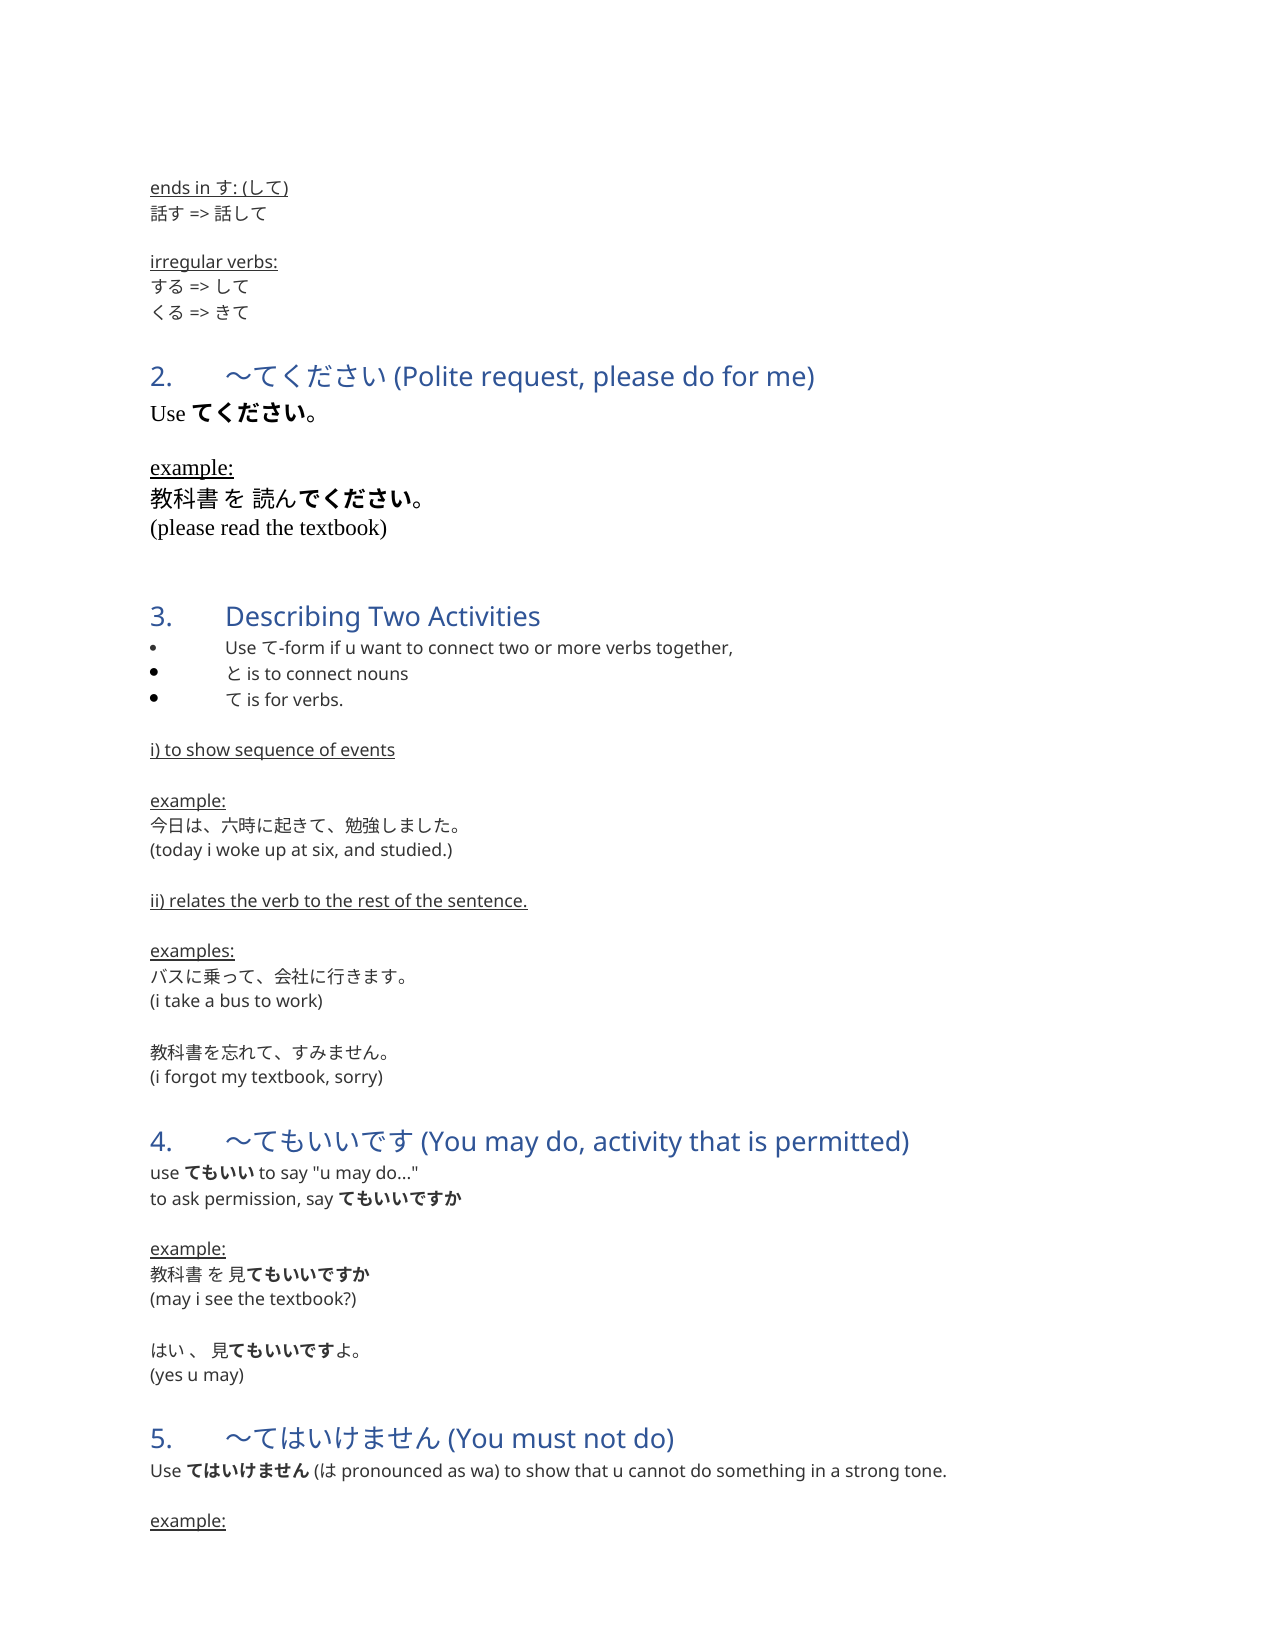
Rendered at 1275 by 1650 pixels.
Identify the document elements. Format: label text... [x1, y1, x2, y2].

text example: [150, 1509, 1125, 1533]
text use てもいい to say "u may do..." [150, 1159, 1125, 1185]
list と is to connect nouns [150, 660, 1125, 686]
text 教科書を忘れて、すみません。 [150, 1039, 1125, 1065]
text i) to show sequence of events [150, 738, 1125, 762]
text Use てください。 [150, 395, 1125, 428]
text (today i woke up at six, and studied.) [150, 838, 1125, 862]
subtitle ～てください (Polite request, please do for me) [150, 355, 1125, 395]
text する => して [150, 273, 1125, 299]
text (i forgot my textbook, sorry) [150, 1065, 1125, 1089]
text ends in す: (して) [150, 174, 1125, 199]
text 今日は、六時に起きて、勉強しました。 [150, 812, 1125, 838]
text くる => きて [150, 299, 1125, 325]
text (i take a bus to work) [150, 989, 1125, 1013]
text 教科書 を 見てもいいですか [150, 1261, 1125, 1287]
text Use てはいけません (は pronounced as wa) to show that u cannot do something in a strong tone. [150, 1457, 1125, 1482]
text 教科書 を 読んでください。 [150, 481, 1125, 514]
text irregular verbs: [150, 249, 1125, 273]
text (yes u may) [150, 1363, 1125, 1387]
text はい 、 見てもいいですよ。 [150, 1337, 1125, 1363]
text example: [150, 788, 1125, 812]
text 話す => 話して [150, 199, 1125, 225]
list Use て-form if u want to connect two or more verbs together, [150, 634, 1125, 660]
text バスに乗って、会社に行きます。 [150, 963, 1125, 989]
subtitle ～てもいいです (You may do, activity that is permitted) [150, 1119, 1125, 1159]
text to ask permission, say てもいいですか [150, 1185, 1125, 1210]
text ii) relates the verb to the rest of the sentence. [150, 888, 1125, 913]
text example: [150, 1237, 1125, 1261]
subtitle ～てはいけません (You must not do) [150, 1417, 1125, 1457]
text (please read the textbook) [150, 514, 1125, 540]
text (may i see the textbook?) [150, 1287, 1125, 1311]
text example: [150, 454, 1125, 481]
subtitle Describing Two Activities [150, 597, 1125, 634]
text examples: [150, 939, 1125, 963]
list て is for verbs. [150, 686, 1125, 711]
